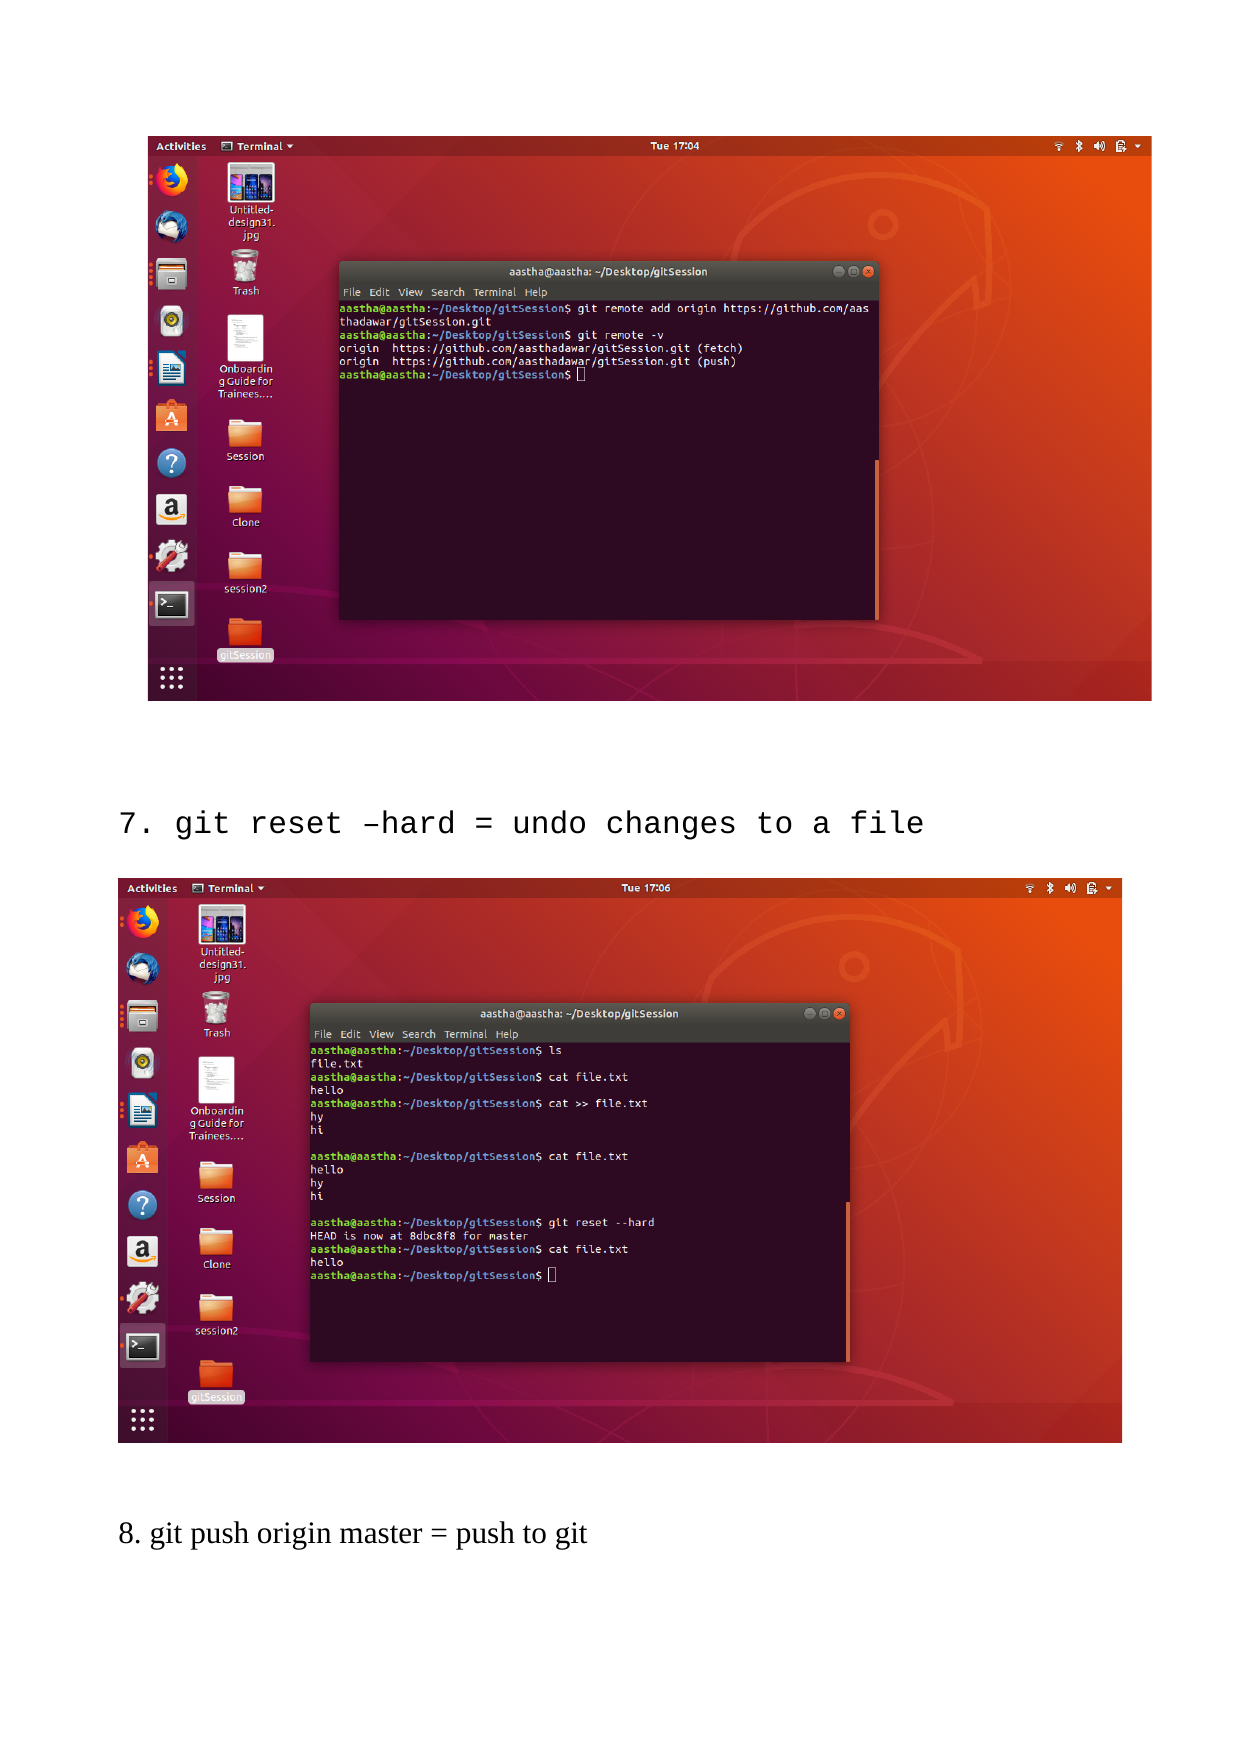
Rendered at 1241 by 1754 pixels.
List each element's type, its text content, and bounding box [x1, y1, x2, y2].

text 8. git push origin master = push to git [118, 1514, 1122, 1550]
picture [118, 878, 1123, 1443]
text 7. git reset –hard = undo changes to a file [118, 807, 1122, 843]
picture [147, 136, 1152, 701]
